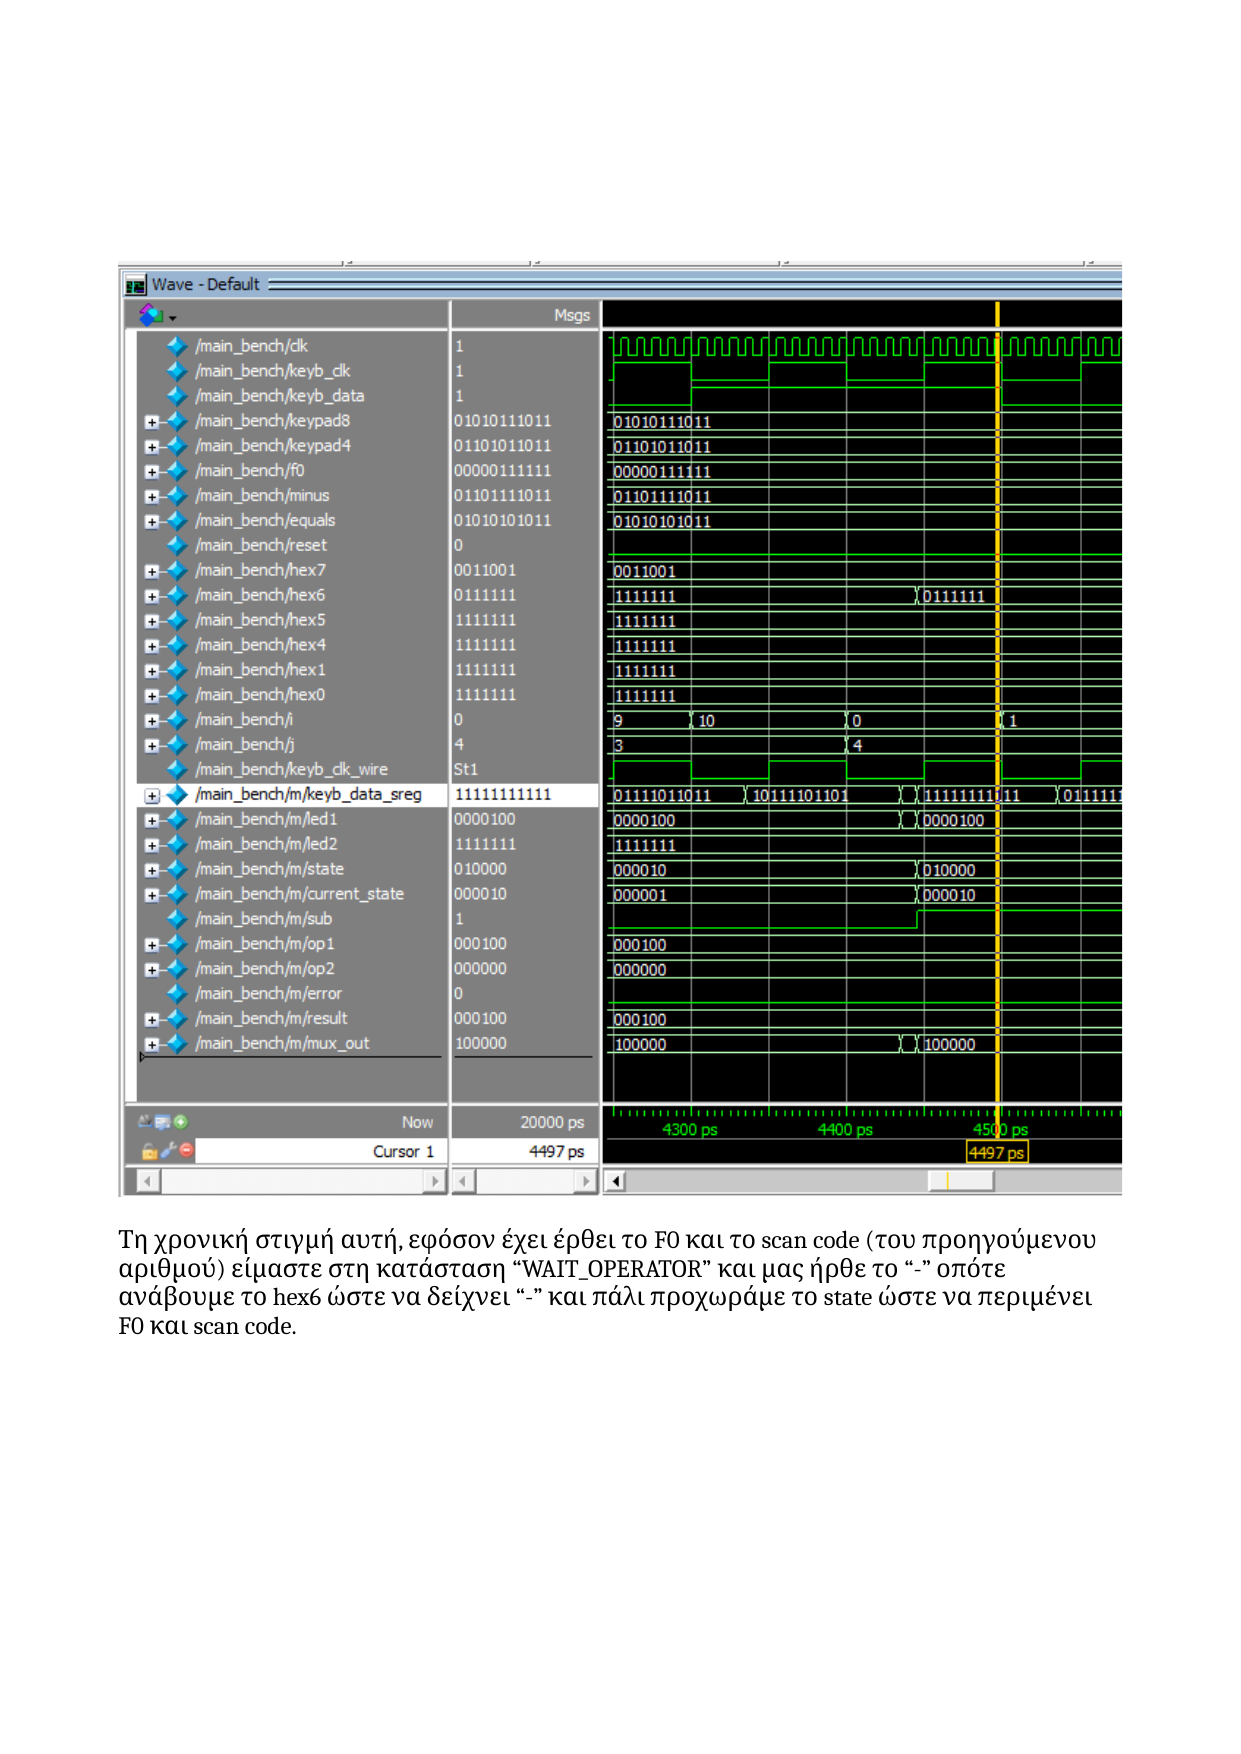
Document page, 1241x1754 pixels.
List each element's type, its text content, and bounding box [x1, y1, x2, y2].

picture [118, 261, 1123, 1197]
text Τη χρονική στιγμή αυτή, εφόσον έχει έρθει το F0 και το scan code (του προηγούμενου αριθμού) είμαστε στη κατάσταση “WAIT_OPERATOR” και μας ήρθε το “-” οπότε ανάβουμε το hex6 ώστε να δείχνει “-” και πάλι προχωράμε το state ώστε να περιμένει F0 και scan code. [118, 1226, 1122, 1341]
